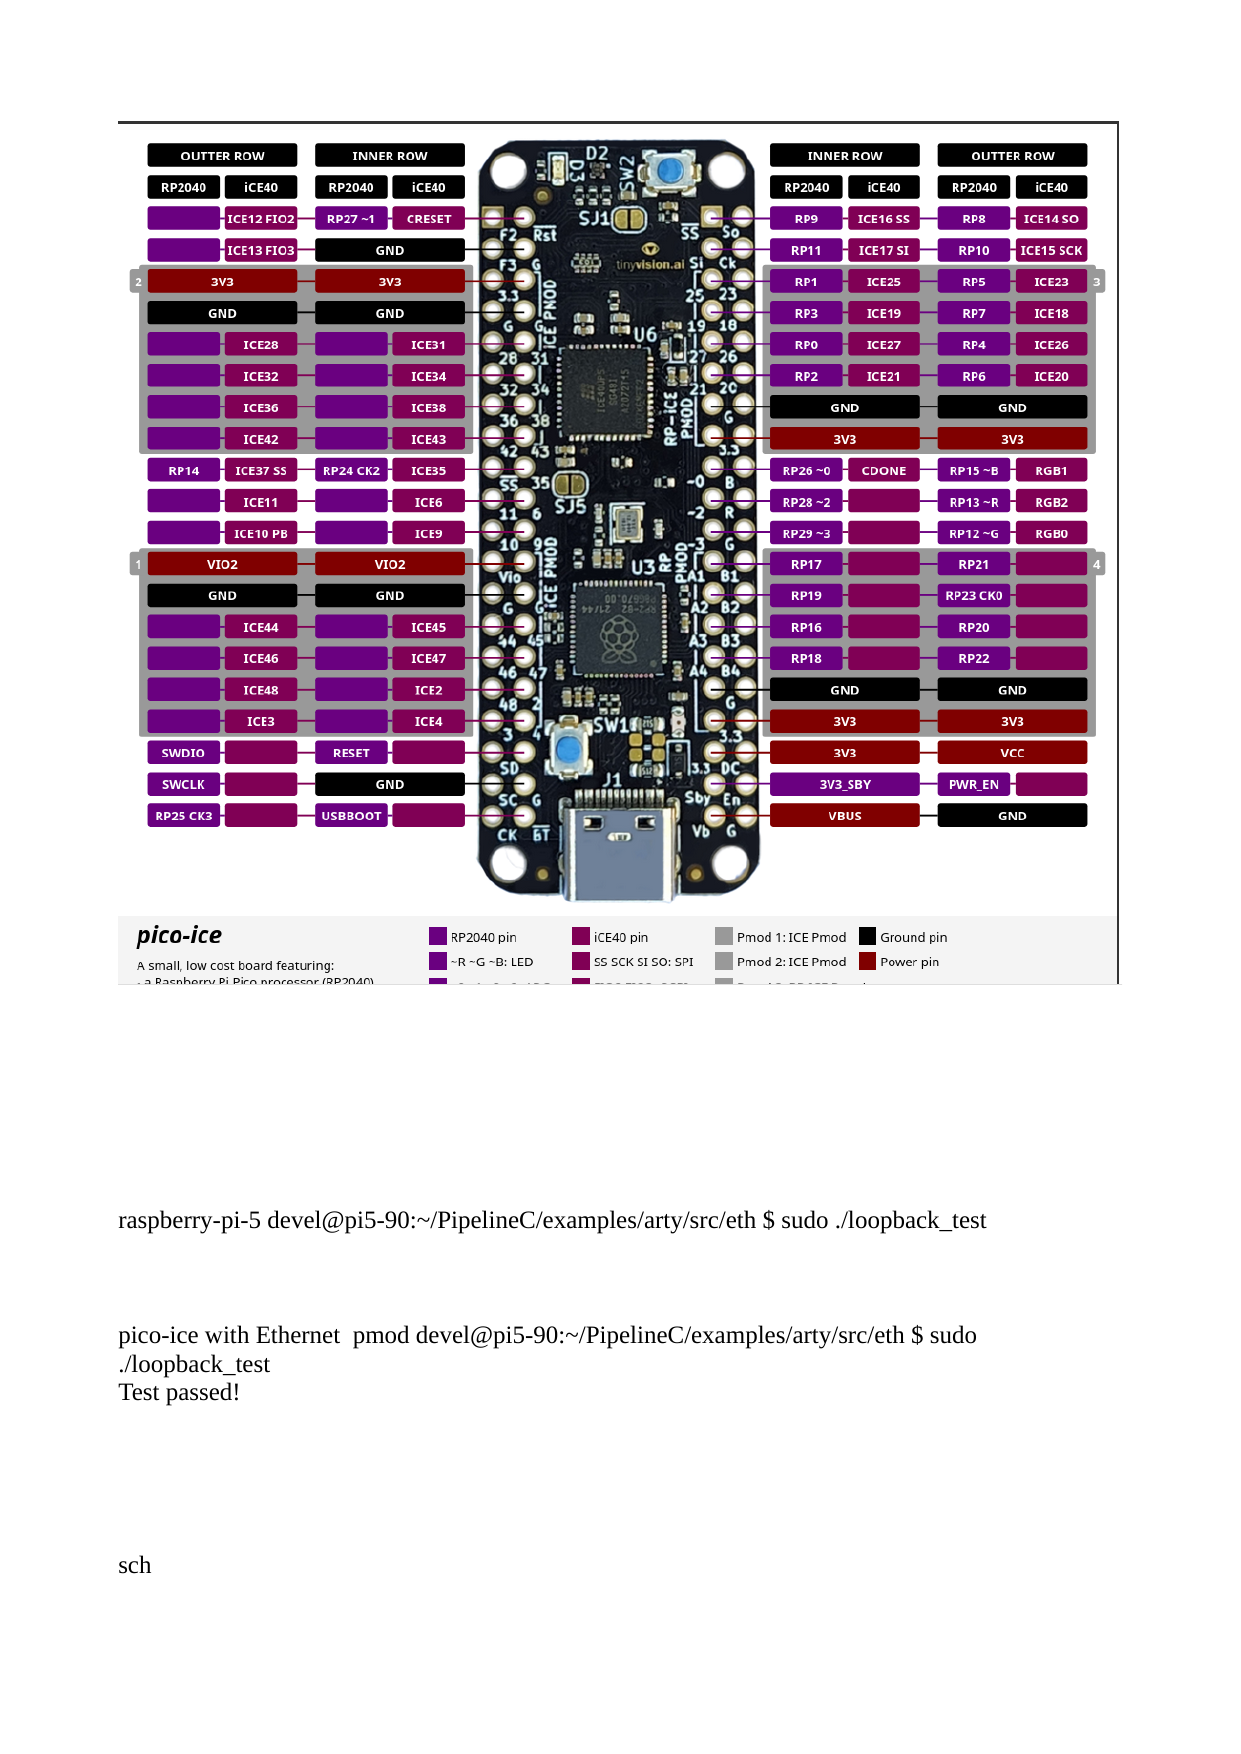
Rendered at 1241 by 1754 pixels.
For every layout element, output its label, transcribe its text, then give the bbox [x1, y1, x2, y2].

picture [118, 118, 1123, 1004]
text raspberry-pi-5 devel@pi5-90:~/PipelineC/examples/arty/src/eth $ sudo ./loopback_test [118, 1205, 1122, 1234]
text pico-ice with Ethernet pmod devel@pi5-90:~/PipelineC/examples/arty/src/eth $ sudo ./loopback_test [118, 1320, 1122, 1377]
text Test passed! [118, 1377, 1122, 1406]
text sch [118, 1550, 1122, 1579]
